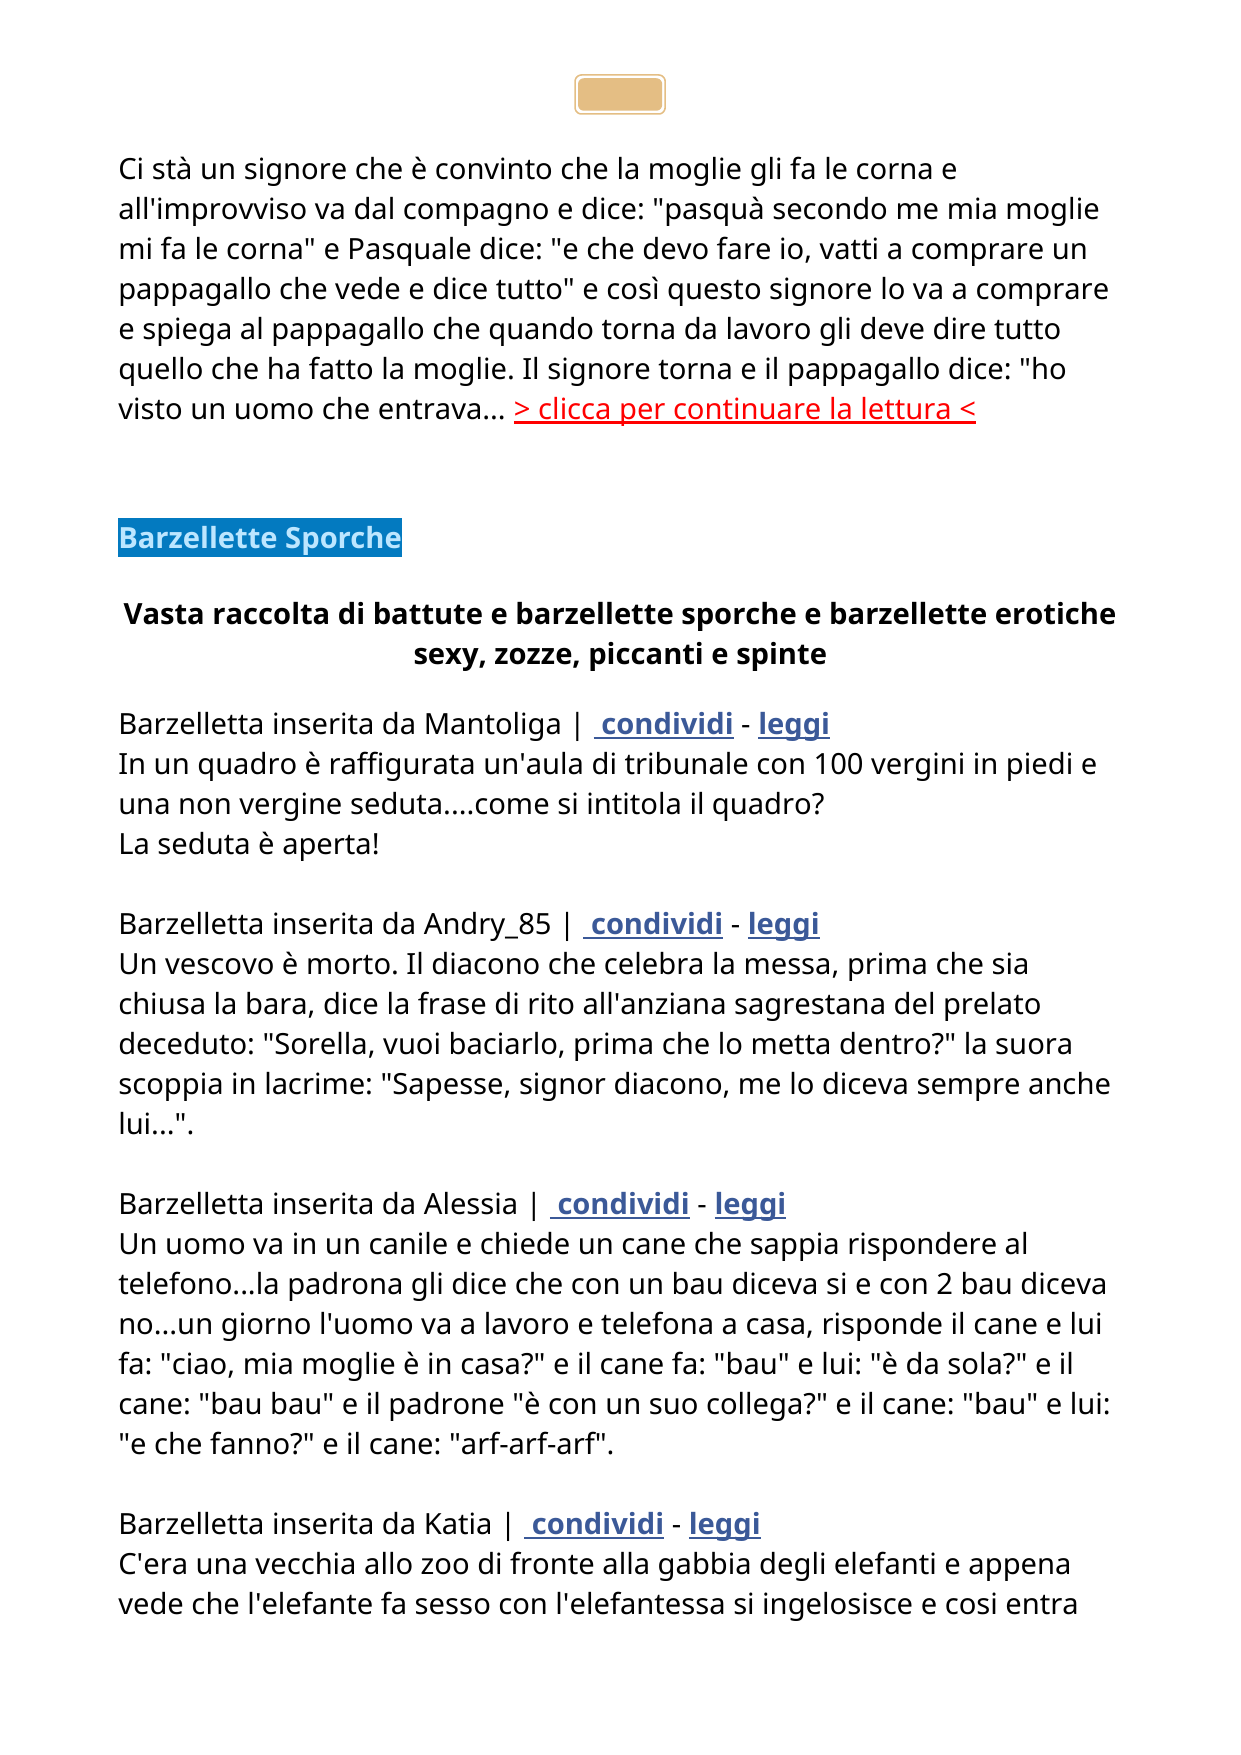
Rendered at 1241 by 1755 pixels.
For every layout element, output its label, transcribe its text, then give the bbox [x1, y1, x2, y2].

text Barzelletta inserita da Katia | condividi - leggi [118, 1463, 1122, 1543]
text Barzelletta inserita da Mantoliga | condividi - leggi [118, 703, 1122, 743]
text Ci stà un signore che è convinto che la moglie gli fa le corna e all'improvviso va dal compagno e dice: "pasquà secondo me mia moglie mi fa le corna" e Pasquale dice: "e che devo fare io, vatti a comprare un pappagallo che vede e dice tutto" e così questo signore lo va a comprare e spiega al pappagallo che quando torna da lavoro gli deve dire tutto quello che ha fatto la moglie. Il signore torna e il pappagallo dice: "ho visto un uomo che entrava... > clicca per continuare la lettura < [118, 148, 1122, 428]
text Barzellette Sporche [118, 517, 1122, 557]
text Un uomo va in un canile e chiede un cane che sappia rispondere al telefono...la padrona gli dice che con un bau diceva si e con 2 bau diceva no...un giorno l'uomo va a lavoro e telefona a casa, risponde il cane e lui fa: "ciao, mia moglie è in casa?" e il cane fa: "bau" e lui: "è da sola?" e il cane: "bau bau" e il padrone "è con un suo collega?" e il cane: "bau" e lui: "e che fanno?" e il cane: "arf-arf-arf". [118, 1223, 1122, 1463]
text Un vescovo è morto. Il diacono che celebra la messa, prima che sia chiusa la bara, dice la frase di rito all'anziana sagrestana del prelato deceduto: "Sorella, vuoi baciarlo, prima che lo metta dentro?" la suora scoppia in lacrime: "Sapesse, signor diacono, me lo diceva sempre anche lui...". [118, 943, 1122, 1143]
text Barzelletta inserita da Alessia | condividi - leggi [118, 1143, 1122, 1223]
text In un quadro è raffigurata un'aula di tribunale con 100 vergini in piedi e una non vergine seduta....come si intitola il quadro? La seduta è aperta! [118, 743, 1122, 863]
text Vasta raccolta di battute e barzellette sporche e barzellette erotiche sexy, zozze, piccanti e spinte [118, 593, 1122, 673]
text Barzelletta inserita da Andry_85 | condividi - leggi [118, 863, 1122, 943]
text C'era una vecchia allo zoo di fronte alla gabbia degli elefanti e appena vede che l'elefante fa sesso con l'elefantessa si ingelosisce e cosi entra [118, 1543, 1122, 1623]
